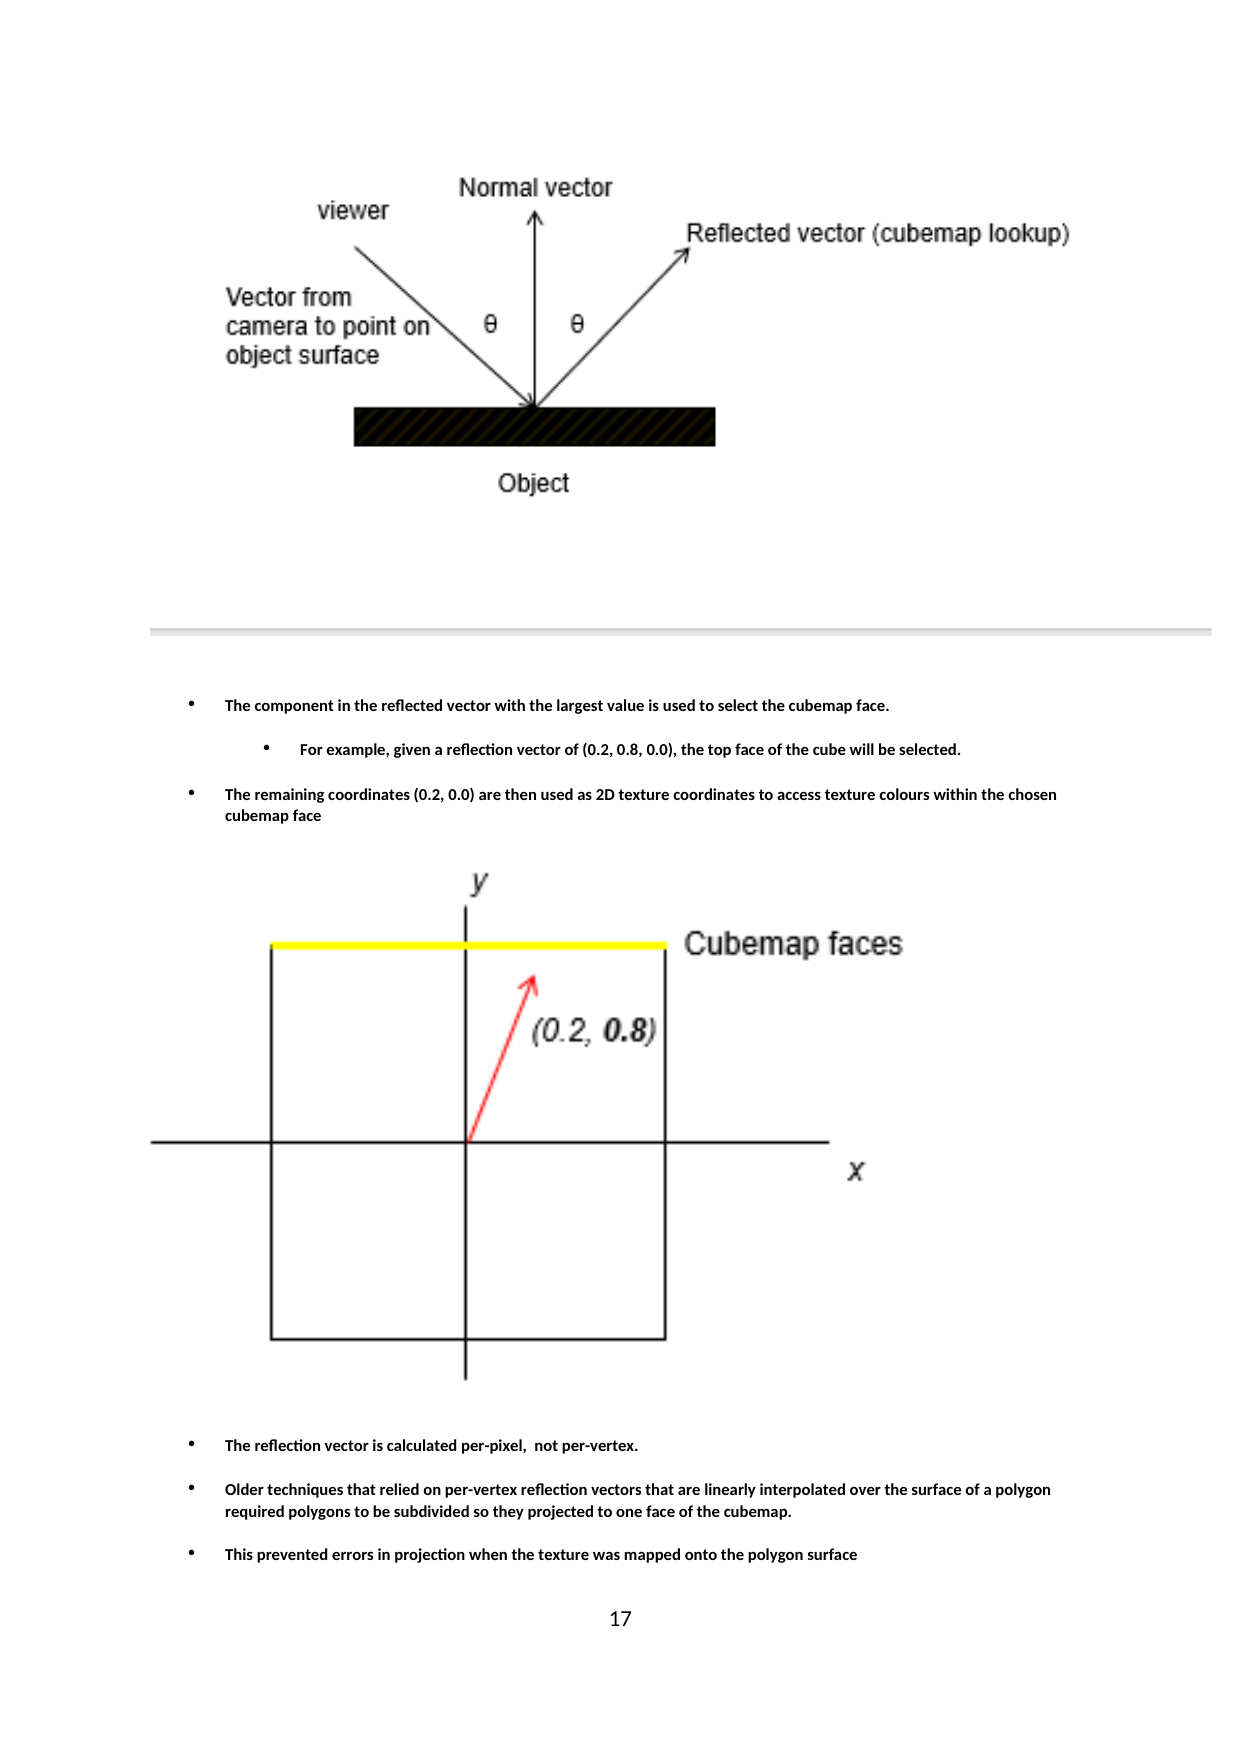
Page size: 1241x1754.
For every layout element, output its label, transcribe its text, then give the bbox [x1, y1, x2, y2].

list The reflection vector is calculated per-pixel, not per-vertex. [187, 1430, 1090, 1456]
list Older techniques that relied on per-vertex reflection vectors that are linearly interpolated over the surface of a polygon required polygons to be subdivided so they projected to one face of the cubemap. [187, 1474, 1090, 1522]
list For example, given a reflection vector of (0.2, 0.8, 0.0), the top face of the cube will be selected. [262, 734, 1090, 761]
list The component in the reflected vector with the largest value is used to select the cubemap face. [187, 690, 1090, 717]
list This prevented errors in projection when the texture was mapped onto the polygon surface [187, 1539, 1090, 1565]
list The remaining coordinates (0.2, 0.0) are then used as 2D texture coordinates to access texture colours within the chosen cubemap face [187, 778, 1090, 826]
